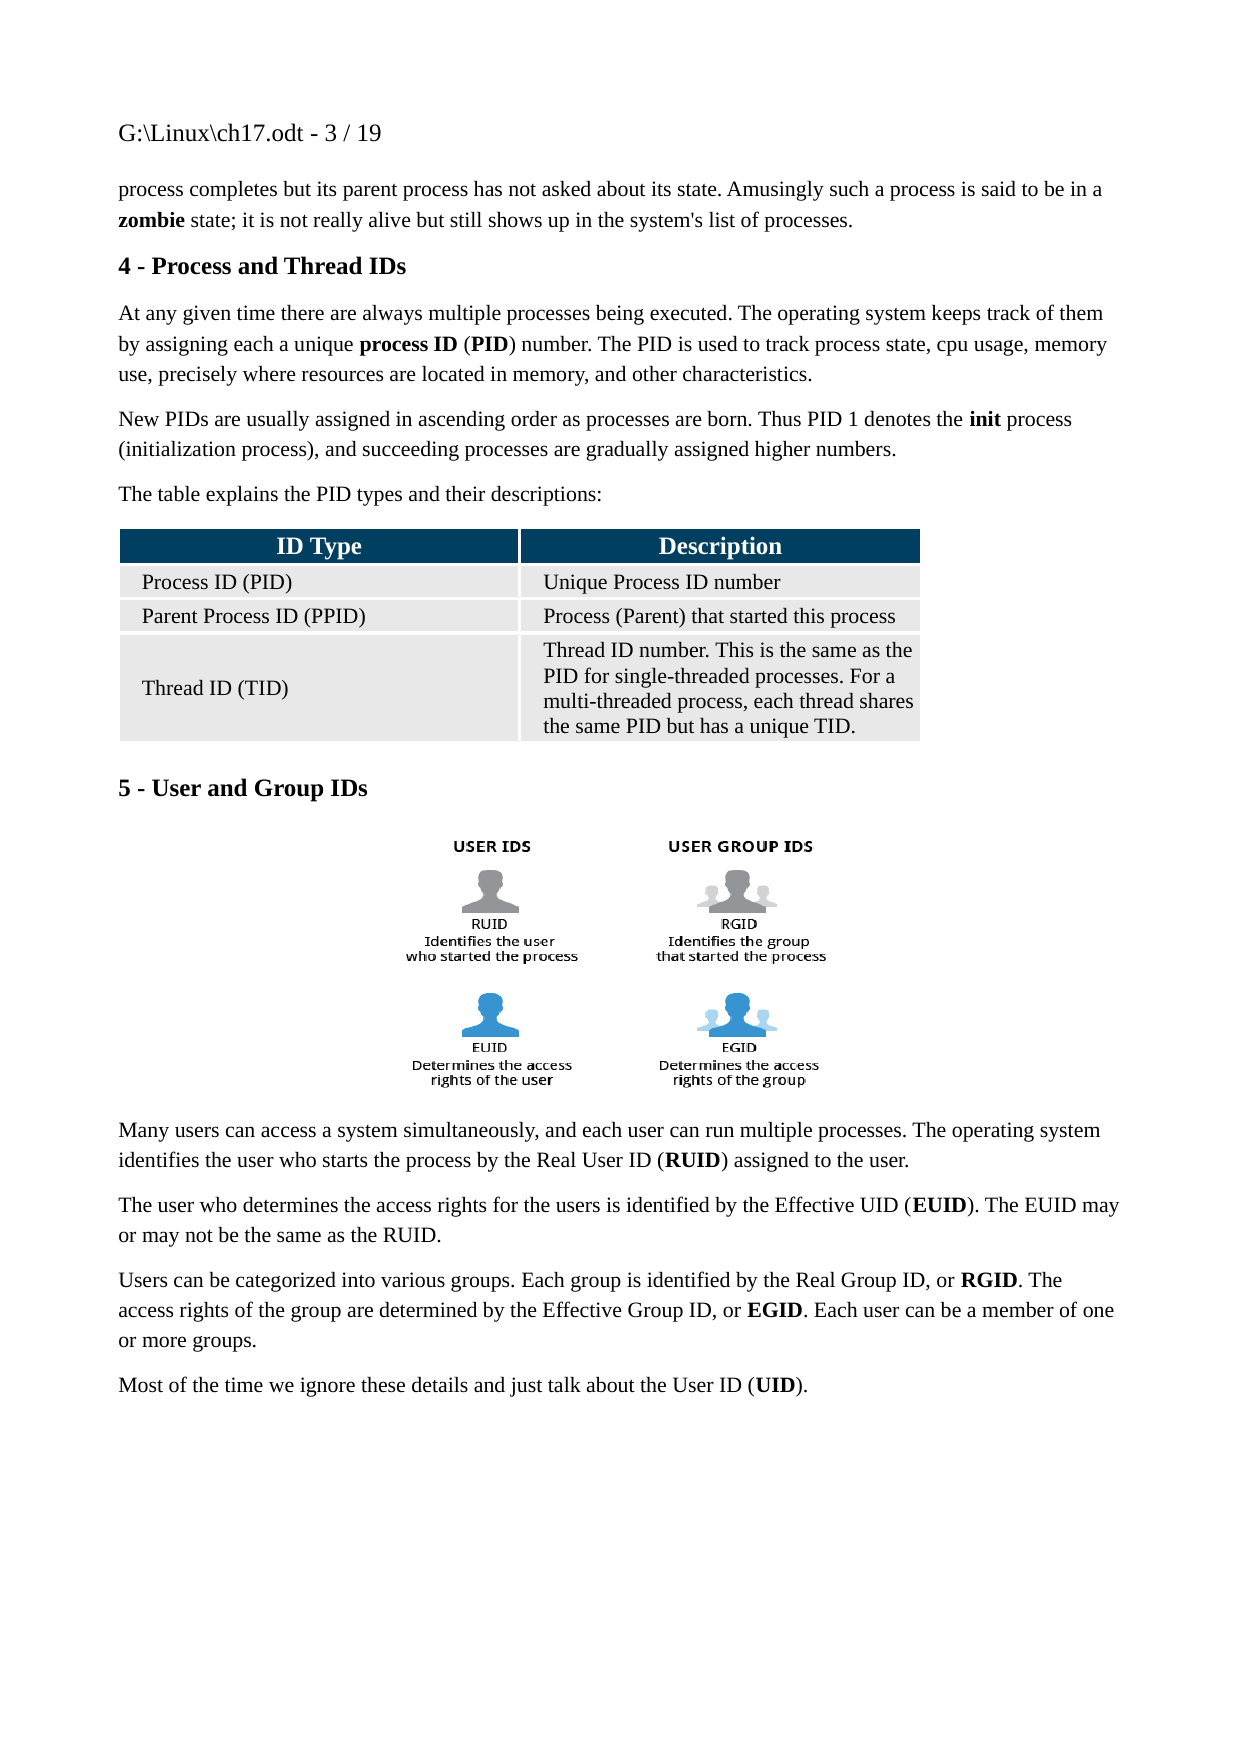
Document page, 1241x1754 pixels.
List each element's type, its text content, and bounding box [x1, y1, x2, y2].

picture [377, 822, 863, 1100]
table_cell Process ID (PID) [120, 566, 518, 597]
text At any given time there are always multiple processes being executed. The operating system keeps track of them by assigning each a unique process ID (PID) number. The PID is used to track process state, cpu usage, memory use, precisely where resources are located in memory, and other characteristics. [118, 300, 1122, 386]
table_cell Unique Process ID number [521, 566, 920, 597]
table_header ID Type [120, 529, 518, 563]
text 4 - Process and Thread IDs [118, 251, 1122, 280]
text Users can be categorized into various groups. Each group is identified by the Real Group ID, or RGID. The access rights of the group are determined by the Effective Group ID, or EGID. Each user can be a member of one or more groups. [118, 1267, 1122, 1352]
table_cell Thread ID number. This is the same as the PID for single-threaded processes. For a multi-threaded process, each thread shares the same PID but has a unique TID. [521, 635, 920, 741]
text The table explains the PID types and their descriptions: [118, 481, 1122, 506]
text New PIDs are usually assigned in ascending order as processes are born. Thus PID 1 denotes the init process (initialization process), and succeeding processes are gradually assigned higher numbers. [118, 406, 1122, 461]
table_header Description [521, 529, 920, 563]
table_cell Process (Parent) that started this process [521, 600, 920, 631]
text Most of the time we ignore these details and just talk about the User ID (UID). [118, 1372, 1122, 1397]
table_cell Thread ID (TID) [120, 635, 518, 741]
text 5 - User and Group IDs [118, 773, 1122, 802]
table_cell Parent Process ID (PPID) [120, 600, 518, 631]
text Many users can access a system simultaneously, and each user can run multiple processes. The operating system identifies the user who starts the process by the Real User ID (RUID) assigned to the user. [118, 1117, 1122, 1172]
text process completes but its parent process has not asked about its state. Amusingly such a process is said to be in a zombie state; it is not really alive but still shows up in the system's list of processes. [118, 176, 1122, 232]
text The user who determines the access rights for the users is identified by the Effective UID (EUID). The EUID may or may not be the same as the RUID. [118, 1192, 1122, 1247]
